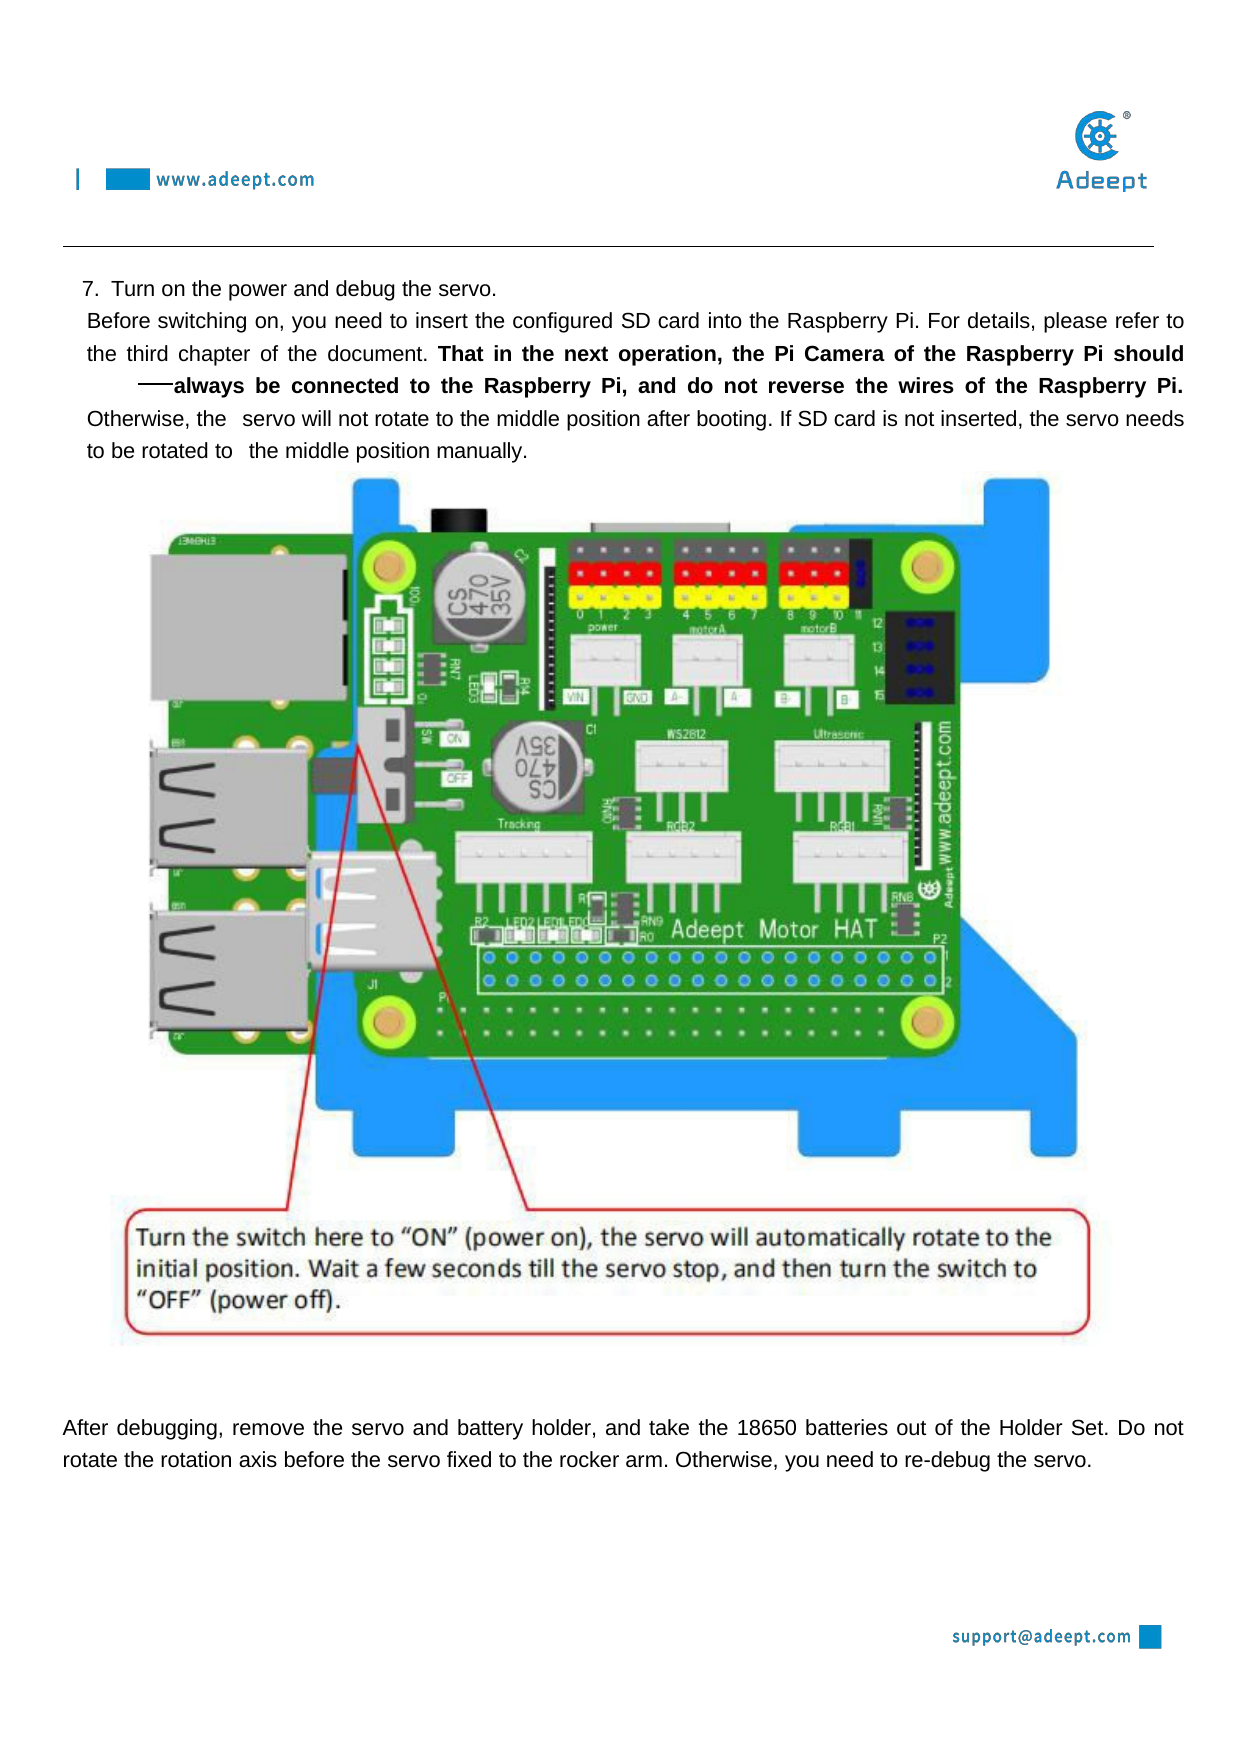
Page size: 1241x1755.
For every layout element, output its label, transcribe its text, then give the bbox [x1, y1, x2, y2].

picture [75, 167, 343, 191]
list Turn on the power and debug the servo. [87, 276, 1195, 301]
text Before switching on, you need to insert the configured SD card into the Raspberry Pi. For details, please refer to the third chapter of the document. That in the next operation, the Pi Camera of the Raspberry Pi should always be connected to the Raspberry Pi, and do not reverse the wires of the Raspberry Pi. Otherwise, the servo will not rotate to the middle position after booting. If SD card is not inserted, the servo needs to be rotated to the middle position manually. [87, 308, 1184, 464]
picture [87, 471, 1117, 1407]
picture [1056, 111, 1147, 192]
text After debugging, remove the servo and battery holder, and take the 18650 batteries out of the Holder Set. Do not rotate the rotation axis before the servo fixed to the rocker arm. Otherwise, you need to re-debug the servo. [62, 1414, 1184, 1472]
picture [947, 1625, 1139, 1649]
